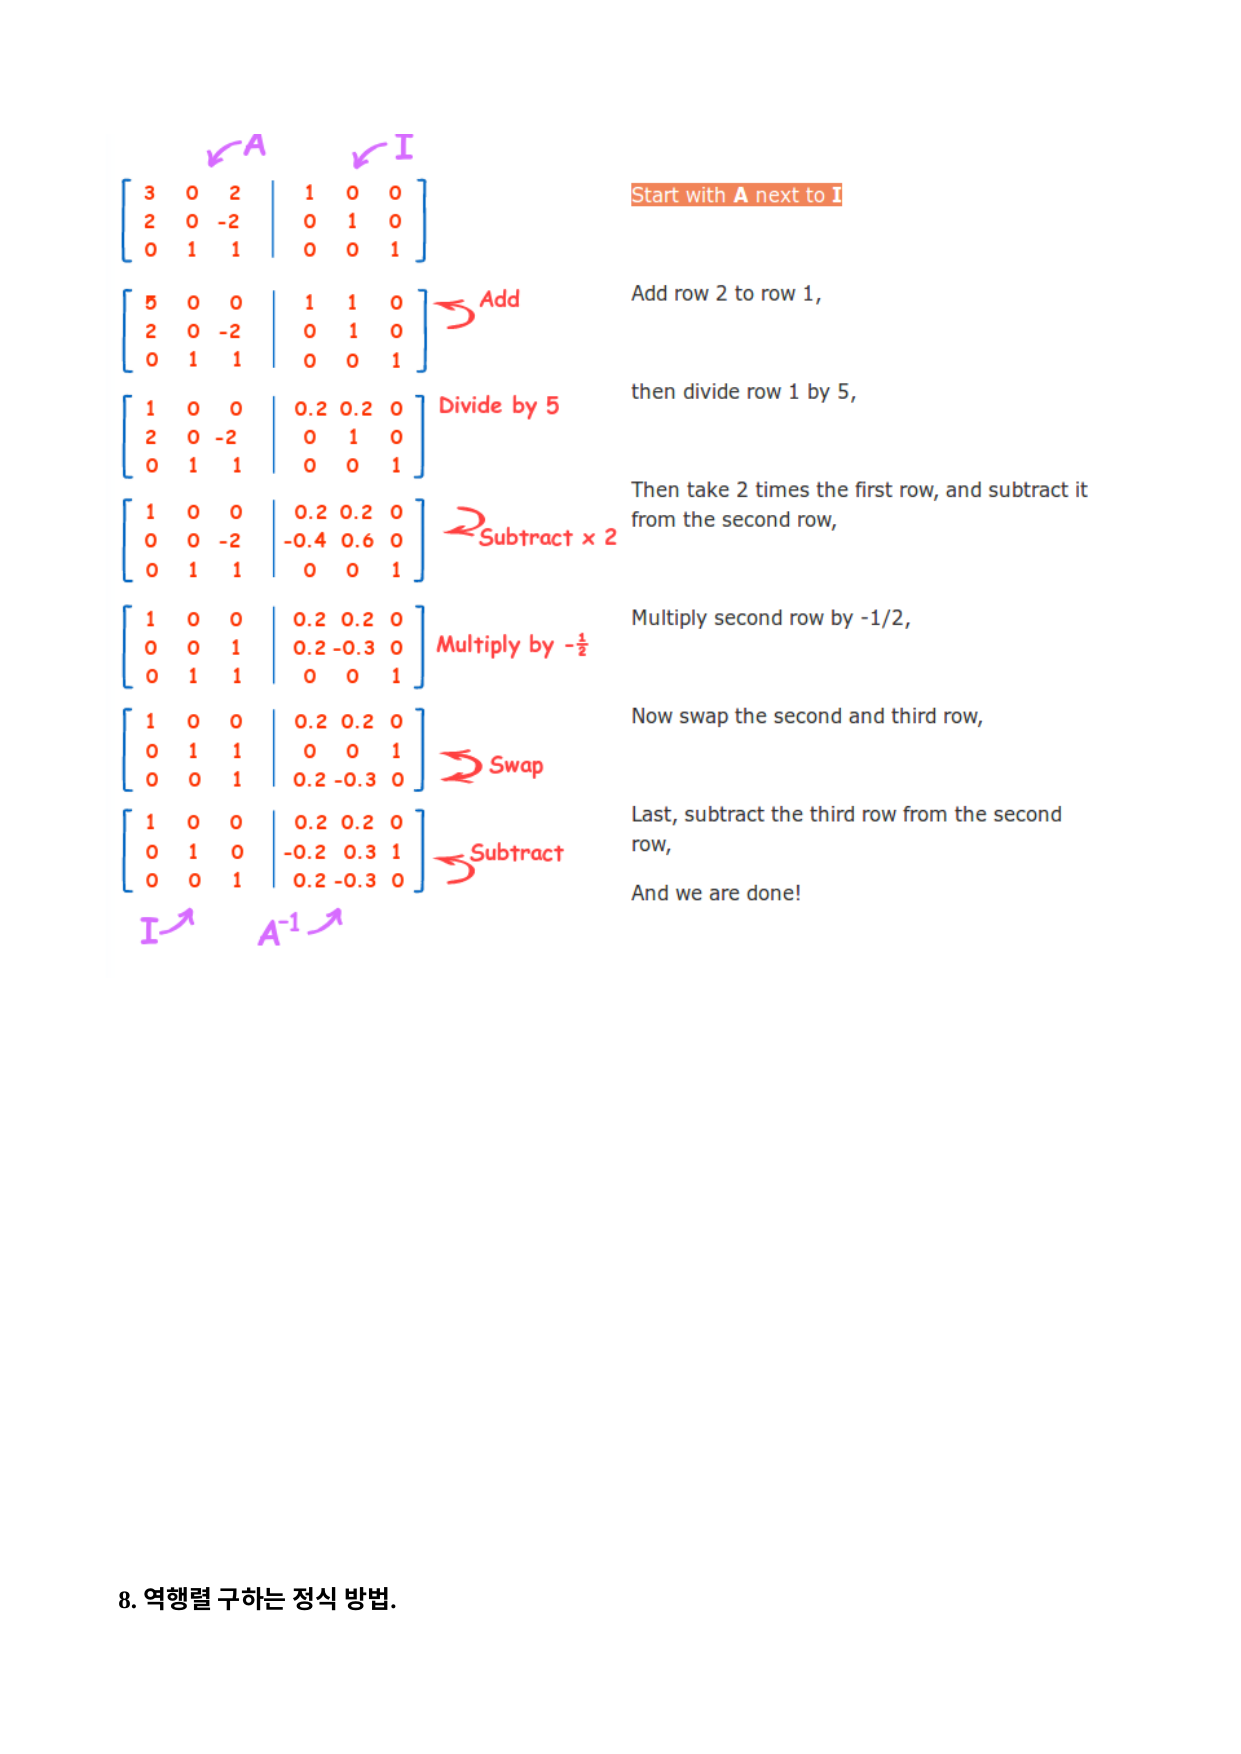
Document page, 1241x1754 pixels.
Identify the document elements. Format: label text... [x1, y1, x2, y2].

picture [105, 134, 1110, 978]
text 8. 역행렬 구하는 정식 방법. [118, 1579, 1122, 1616]
